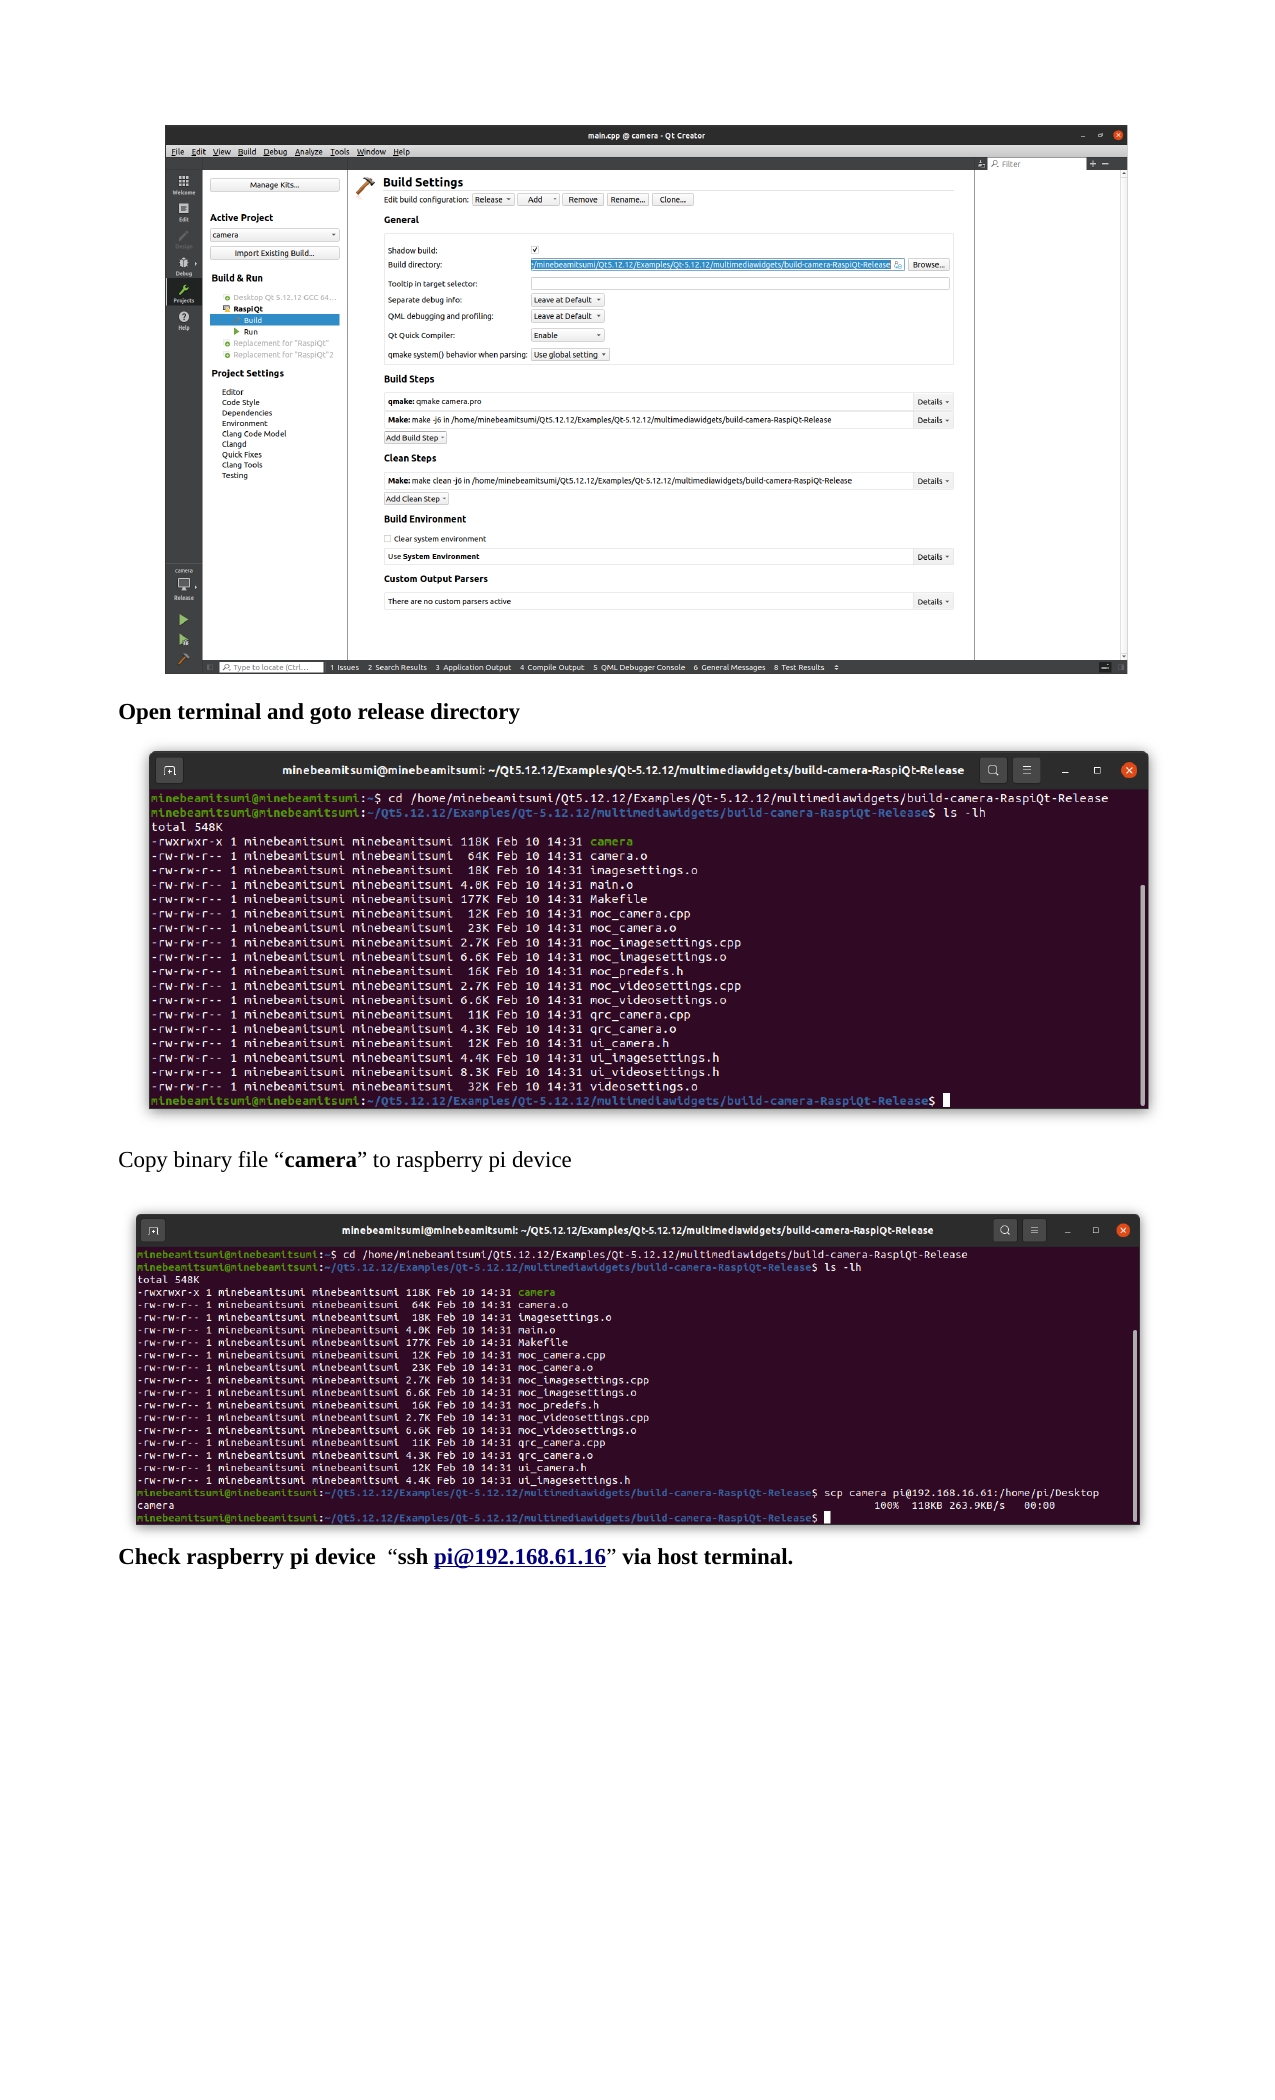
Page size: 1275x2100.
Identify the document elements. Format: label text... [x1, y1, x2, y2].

text Copy binary file “camera” to raspberry pi device [118, 1146, 1157, 1172]
picture [165, 125, 1128, 674]
text Open terminal and goto release directory [118, 698, 1157, 724]
picture [129, 733, 1168, 1131]
picture [118, 1198, 1157, 1544]
text Check raspberry pi device “ssh pi@192.168.61.16” via host terminal. [118, 1544, 1157, 1570]
